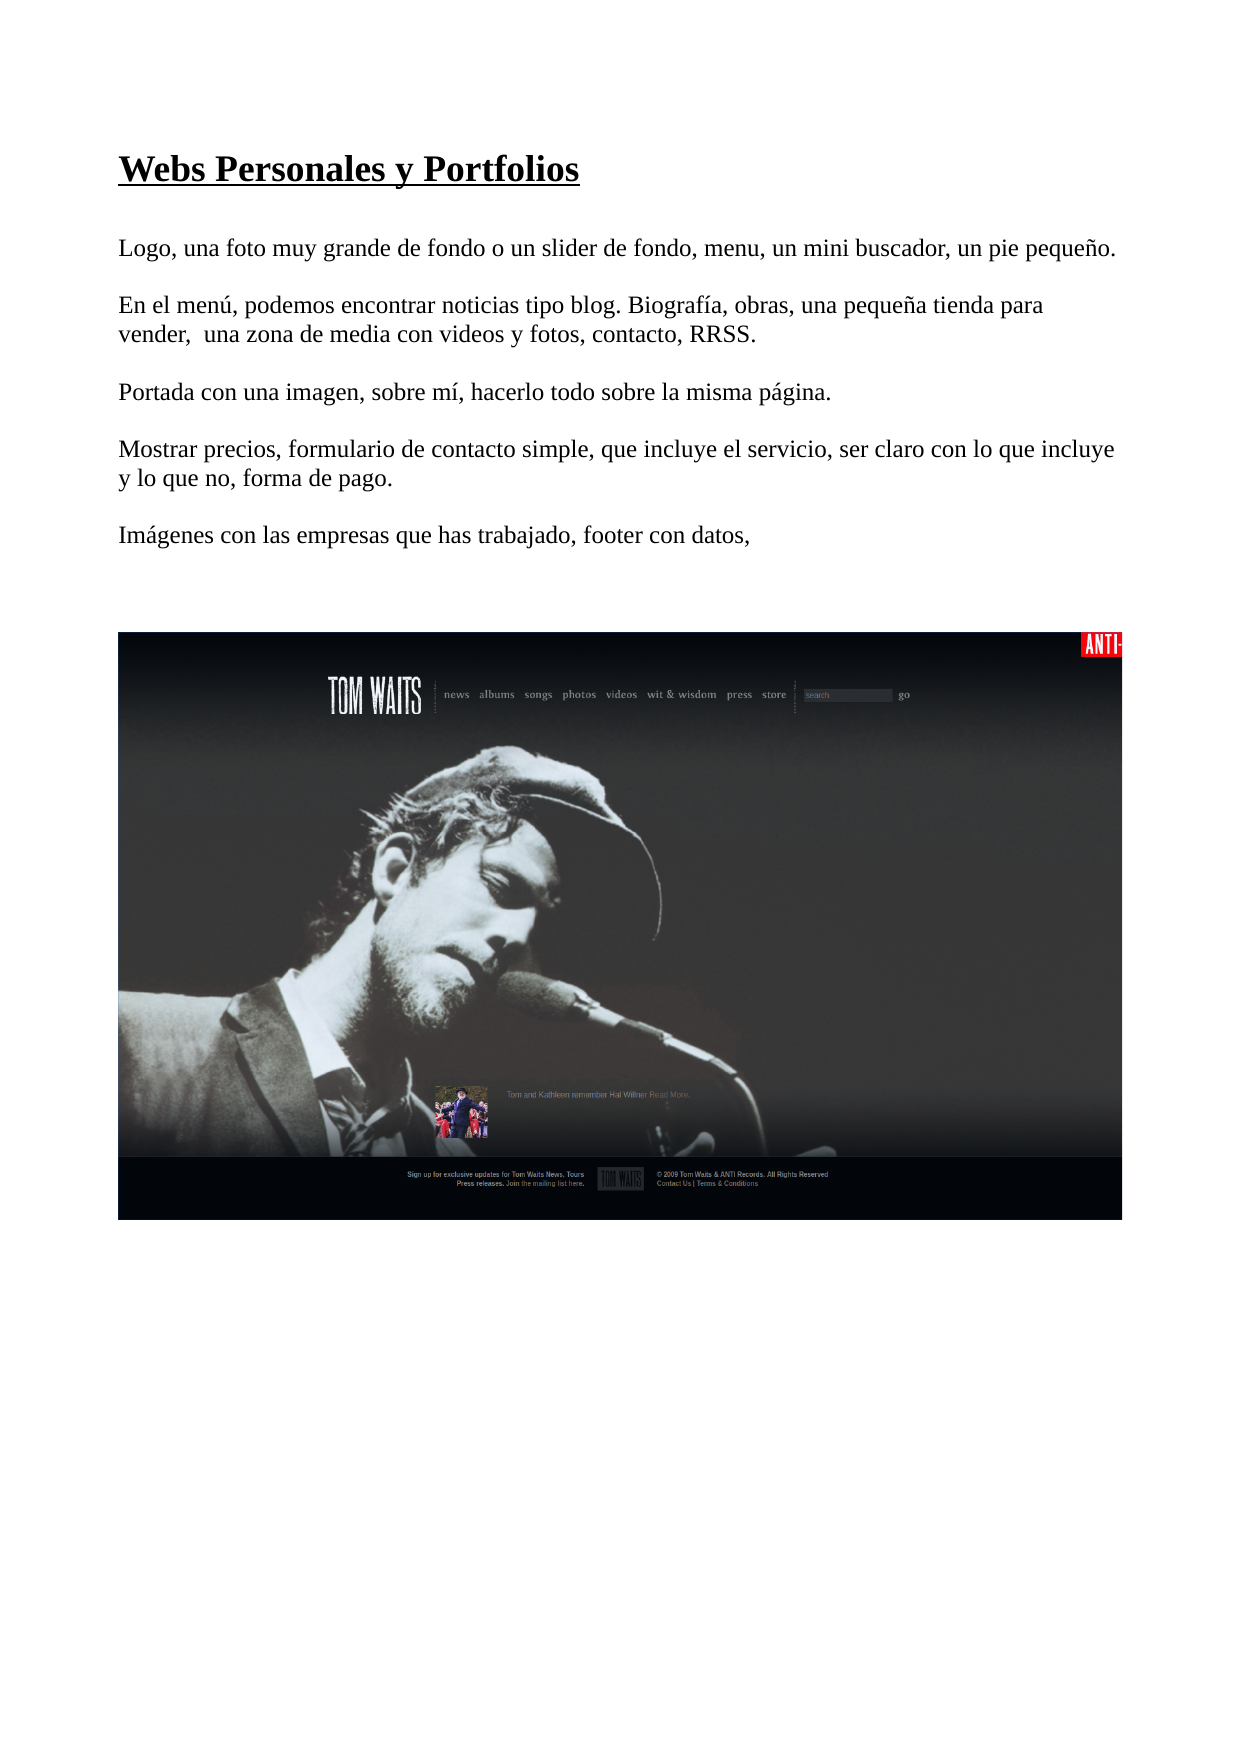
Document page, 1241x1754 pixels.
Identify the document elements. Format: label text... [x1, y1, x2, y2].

text En el menú, podemos encontrar noticias tipo blog. Biografía, obras, una pequeña tienda para vender, una zona de media con videos y fotos, contacto, RRSS. [118, 291, 1122, 348]
text Webs Personales y Portfolios [118, 147, 1122, 190]
text Imágenes con las empresas que has trabajado, footer con datos, [118, 521, 1122, 549]
picture [118, 632, 1123, 1220]
text Logo, una foto muy grande de fondo o un slider de fondo, menu, un mini buscador, un pie pequeño. [118, 233, 1122, 262]
text Portada con una imagen, sobre mí, hacerlo todo sobre la misma página. [118, 377, 1122, 406]
text Mostrar precios, formulario de contacto simple, que incluye el servicio, ser claro con lo que incluye y lo que no, forma de pago. [118, 434, 1122, 492]
